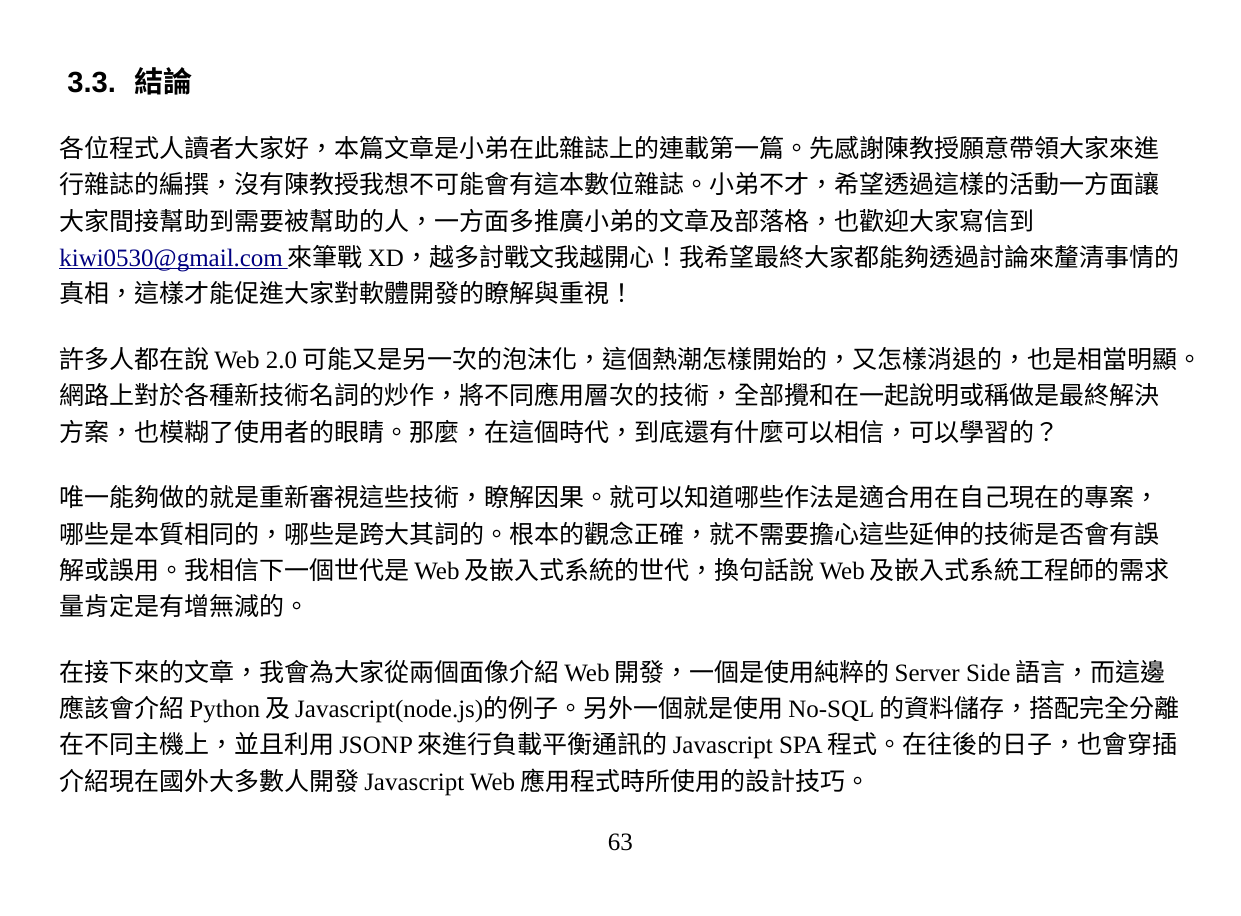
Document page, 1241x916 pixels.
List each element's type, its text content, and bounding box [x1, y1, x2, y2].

text 在接下來的文章，我會為大家從兩個面像介紹Web開發，一個是使用純粹的Server Side語言，而這邊應該會介紹Python及Javascript(node.js)的例子。另外一個就是使用No-SQL的資料儲存，搭配完全分離在不同主機上，並且利用JSONP來進行負載平衡通訊的Javascript SPA程式。在往後的日子，也會穿插介紹現在國外大多數人開發Javascript Web應用程式時所使用的設計技巧。 [59, 652, 1181, 797]
text 各位程式人讀者大家好，本篇文章是小弟在此雜誌上的連載第一篇。先感謝陳教授願意帶領大家來進行雜誌的編撰，沒有陳教授我想不可能會有這本數位雜誌。小弟不才，希望透過這樣的活動一方面讓大家間接幫助到需要被幫助的人，一方面多推廣小弟的文章及部落格，也歡迎大家寫信到kiwi0530@gmail.com來筆戰XD，越多討戰文我越開心！我希望最終大家都能夠透過討論來釐清事情的真相，這樣才能促進大家對軟體開發的瞭解與重視！ [59, 129, 1181, 310]
text 許多人都在說Web 2.0可能又是另一次的泡沫化，這個熱潮怎樣開始的，又怎樣消退的，也是相當明顯。網路上對於各種新技術名詞的炒作，將不同應用層次的技術，全部攪和在一起說明或稱做是最終解決方案，也模糊了使用者的眼睛。那麼，在這個時代，到底還有什麼可以相信，可以學習的？ [59, 339, 1181, 448]
subtitle 結論 [59, 59, 1181, 101]
text 唯一能夠做的就是重新審視這些技術，瞭解因果。就可以知道哪些作法是適合用在自己現在的專案，哪些是本質相同的，哪些是跨大其詞的。根本的觀念正確，就不需要擔心這些延伸的技術是否會有誤解或誤用。我相信下一個世代是Web及嵌入式系統的世代，換句話說Web及嵌入式系統工程師的需求量肯定是有增無減的。 [59, 478, 1181, 623]
